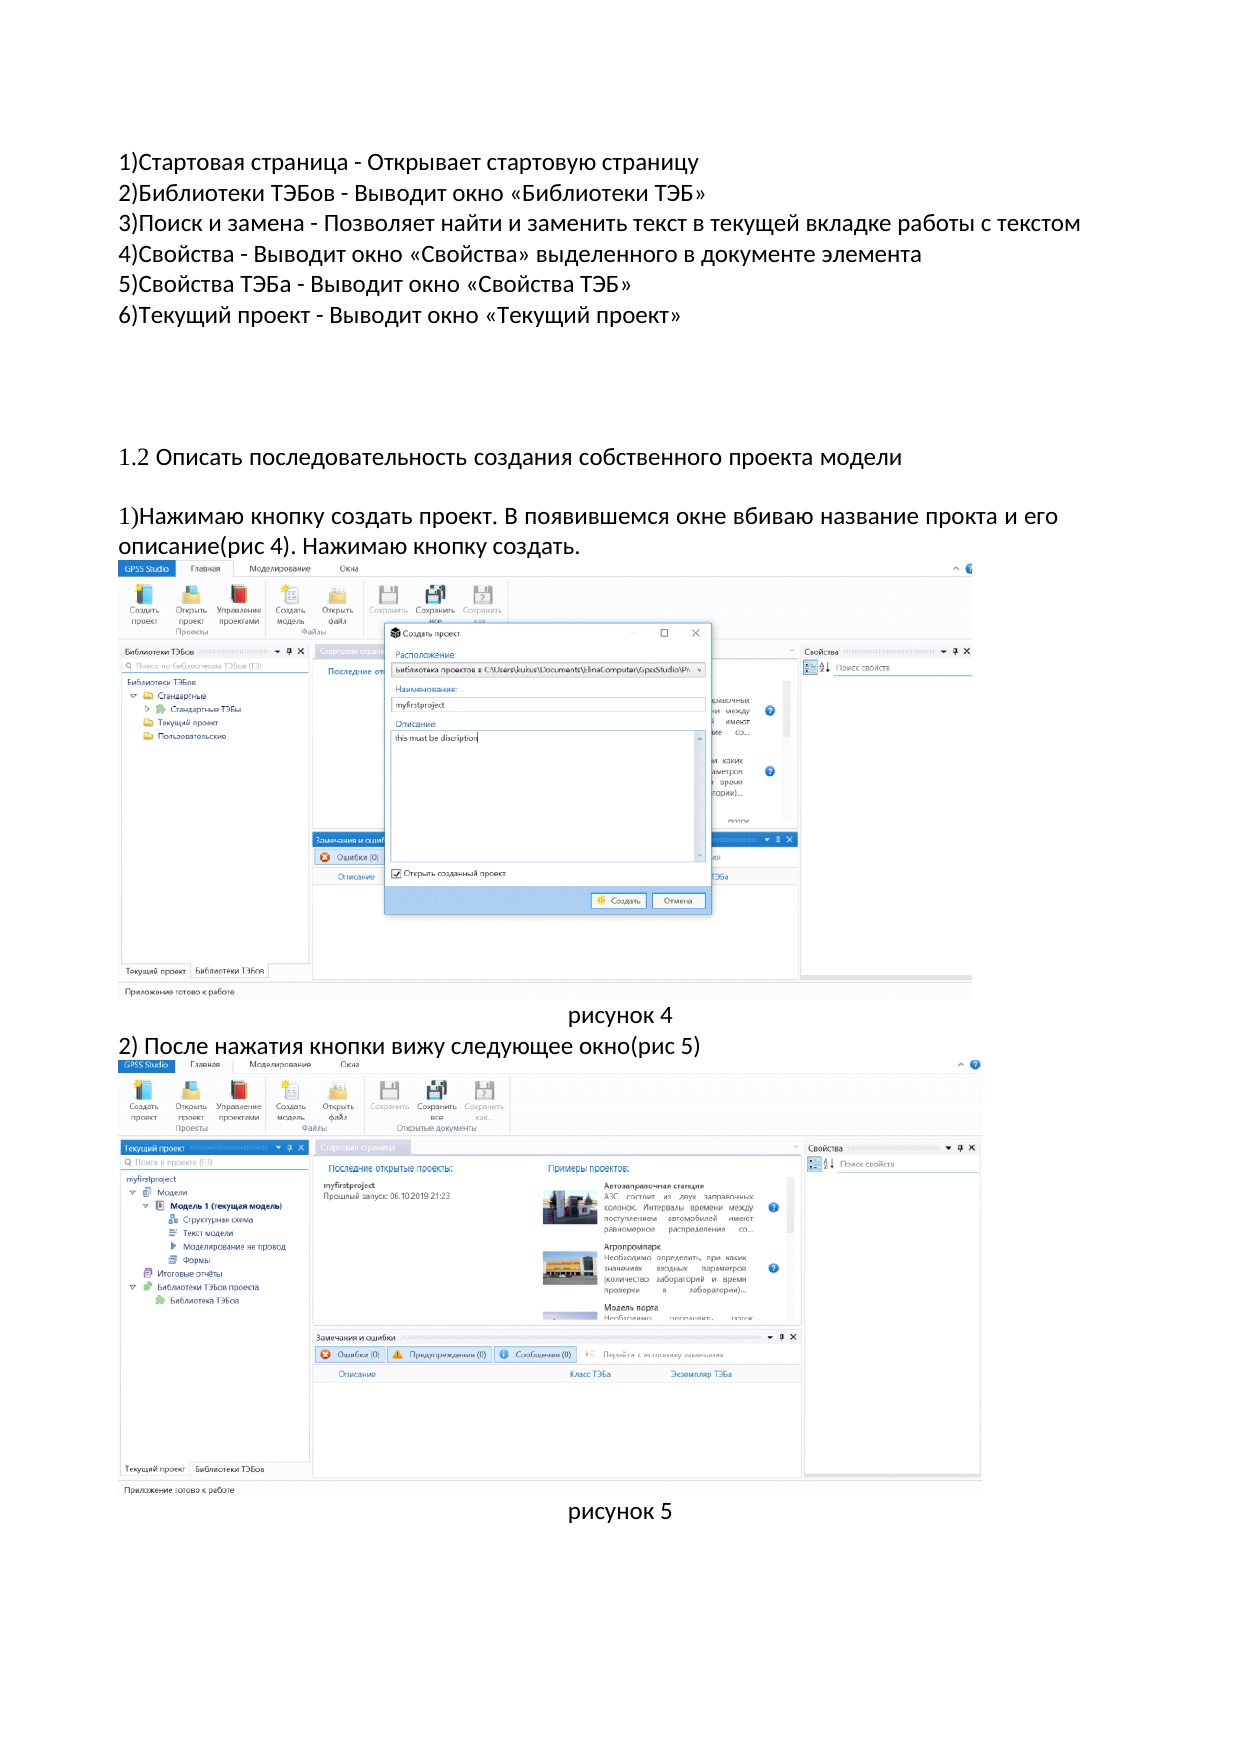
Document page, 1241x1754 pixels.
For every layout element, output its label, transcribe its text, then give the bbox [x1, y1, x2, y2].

text 4)Свойства - Выводит окно «Свойства» выделенного в документе элемента [118, 238, 1122, 268]
text 1.2 Описать последовательность создания собственного проекта модели [118, 441, 1122, 472]
text 3)Поиск и замена - Позволяет найти и заменить текст в текущей вкладке работы с текстом [118, 207, 1122, 238]
text 6)Текущий проект - Выводит окно «Текущий проект» [118, 299, 1122, 329]
text 2) После нажатия кнопки вижу следующее окно(рис 5) [118, 1030, 1122, 1061]
text 1)Стартовая страница - Открывает стартовую страницу [118, 146, 1122, 177]
text 5)Свойства ТЭБа - Выводит окно «Свойства ТЭБ» [118, 268, 1122, 299]
text рисунок 4 [118, 999, 1122, 1030]
text рисунок 5 [118, 1495, 1122, 1525]
text 1)Нажимаю кнопку создать проект. В появившемся окне вбиваю название прокта и его описание(рис 4). Нажимаю кнопку создать. [118, 500, 1122, 561]
text 2)Библиотеки ТЭБов - Выводит окно «Библиотеки ТЭБ» [118, 177, 1122, 207]
